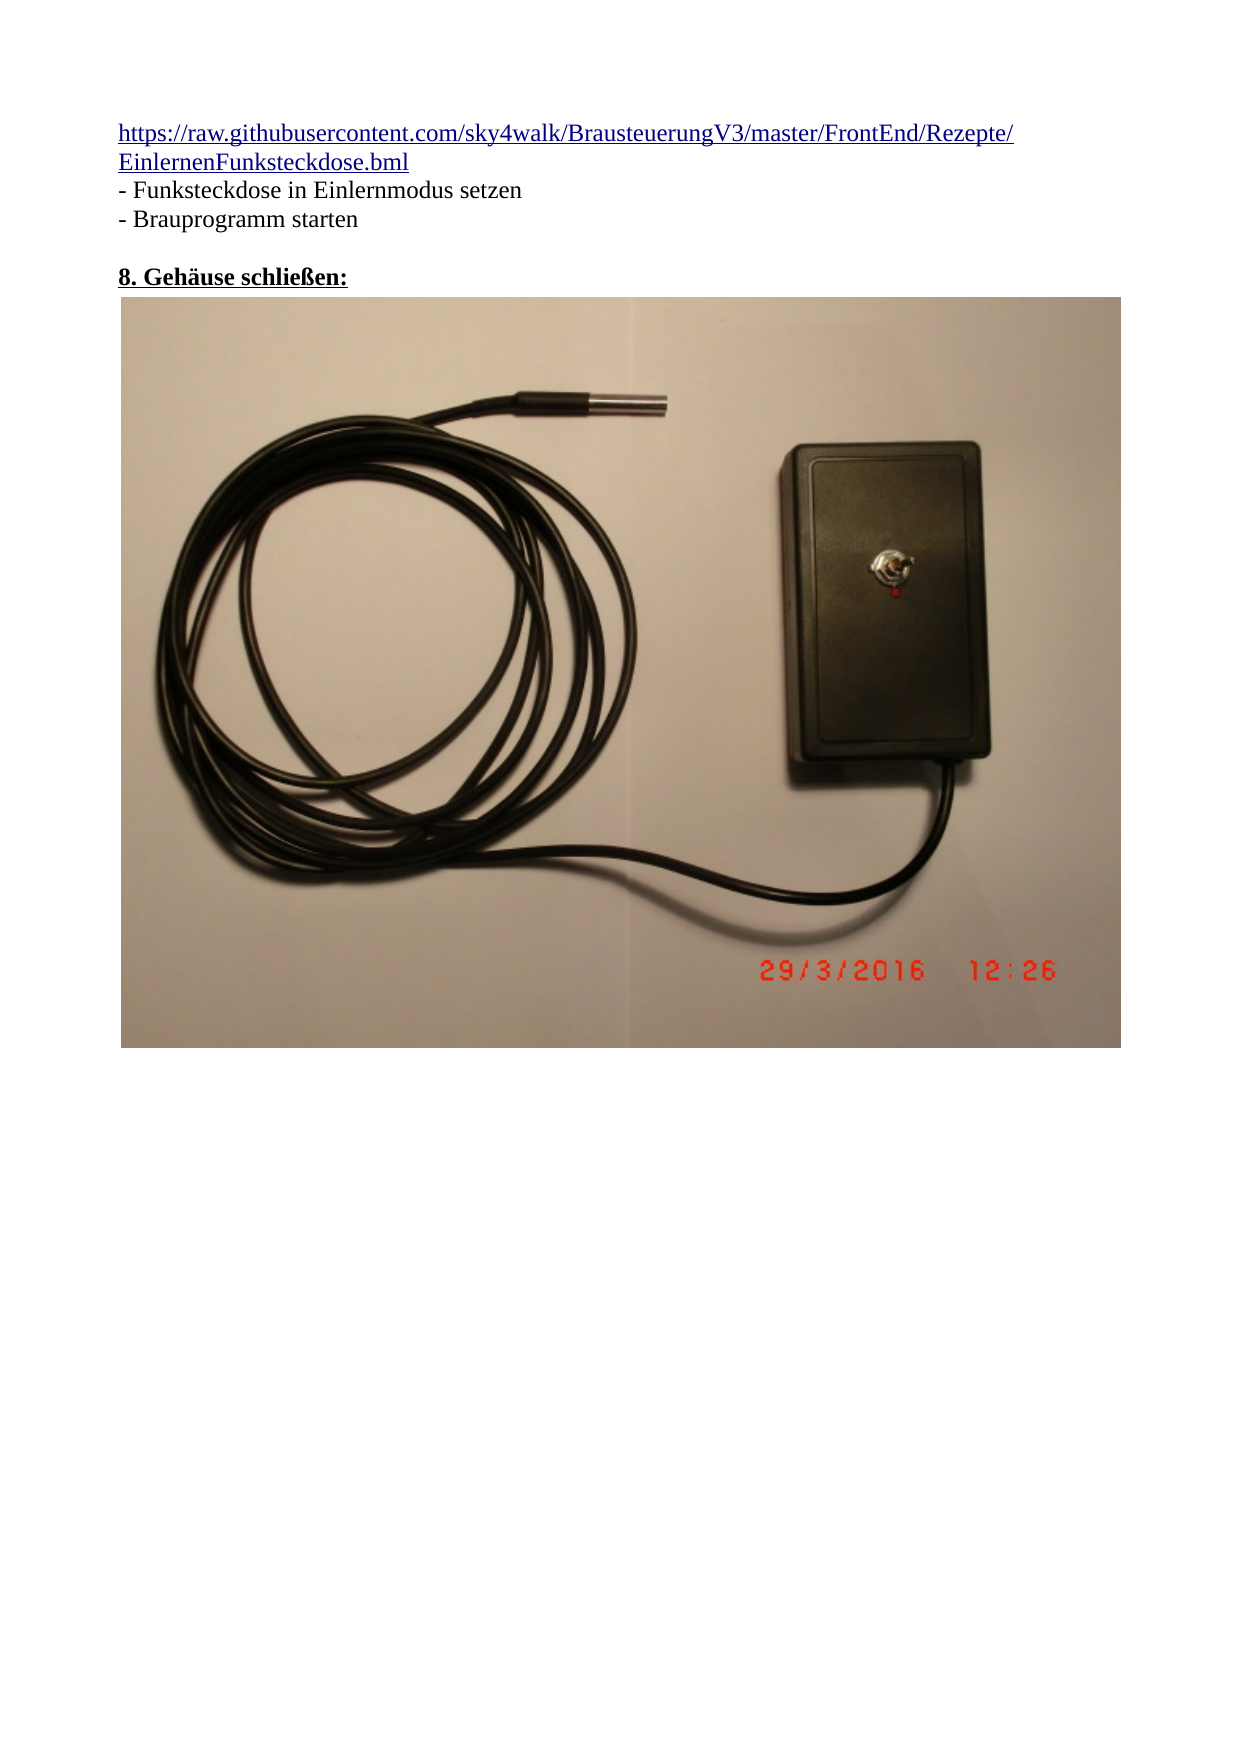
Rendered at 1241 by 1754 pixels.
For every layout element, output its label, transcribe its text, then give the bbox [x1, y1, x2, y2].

text 8. Gehäuse schließen: [118, 262, 1122, 291]
text - Brauprogramm starten [118, 204, 1122, 233]
text https://raw.githubusercontent.com/sky4walk/BrausteuerungV3/master/FrontEnd/Rezepte/EinlernenFunksteckdose.bml [118, 118, 1122, 176]
picture [121, 297, 1121, 1048]
text - Funksteckdose in Einlernmodus setzen [118, 176, 1122, 204]
